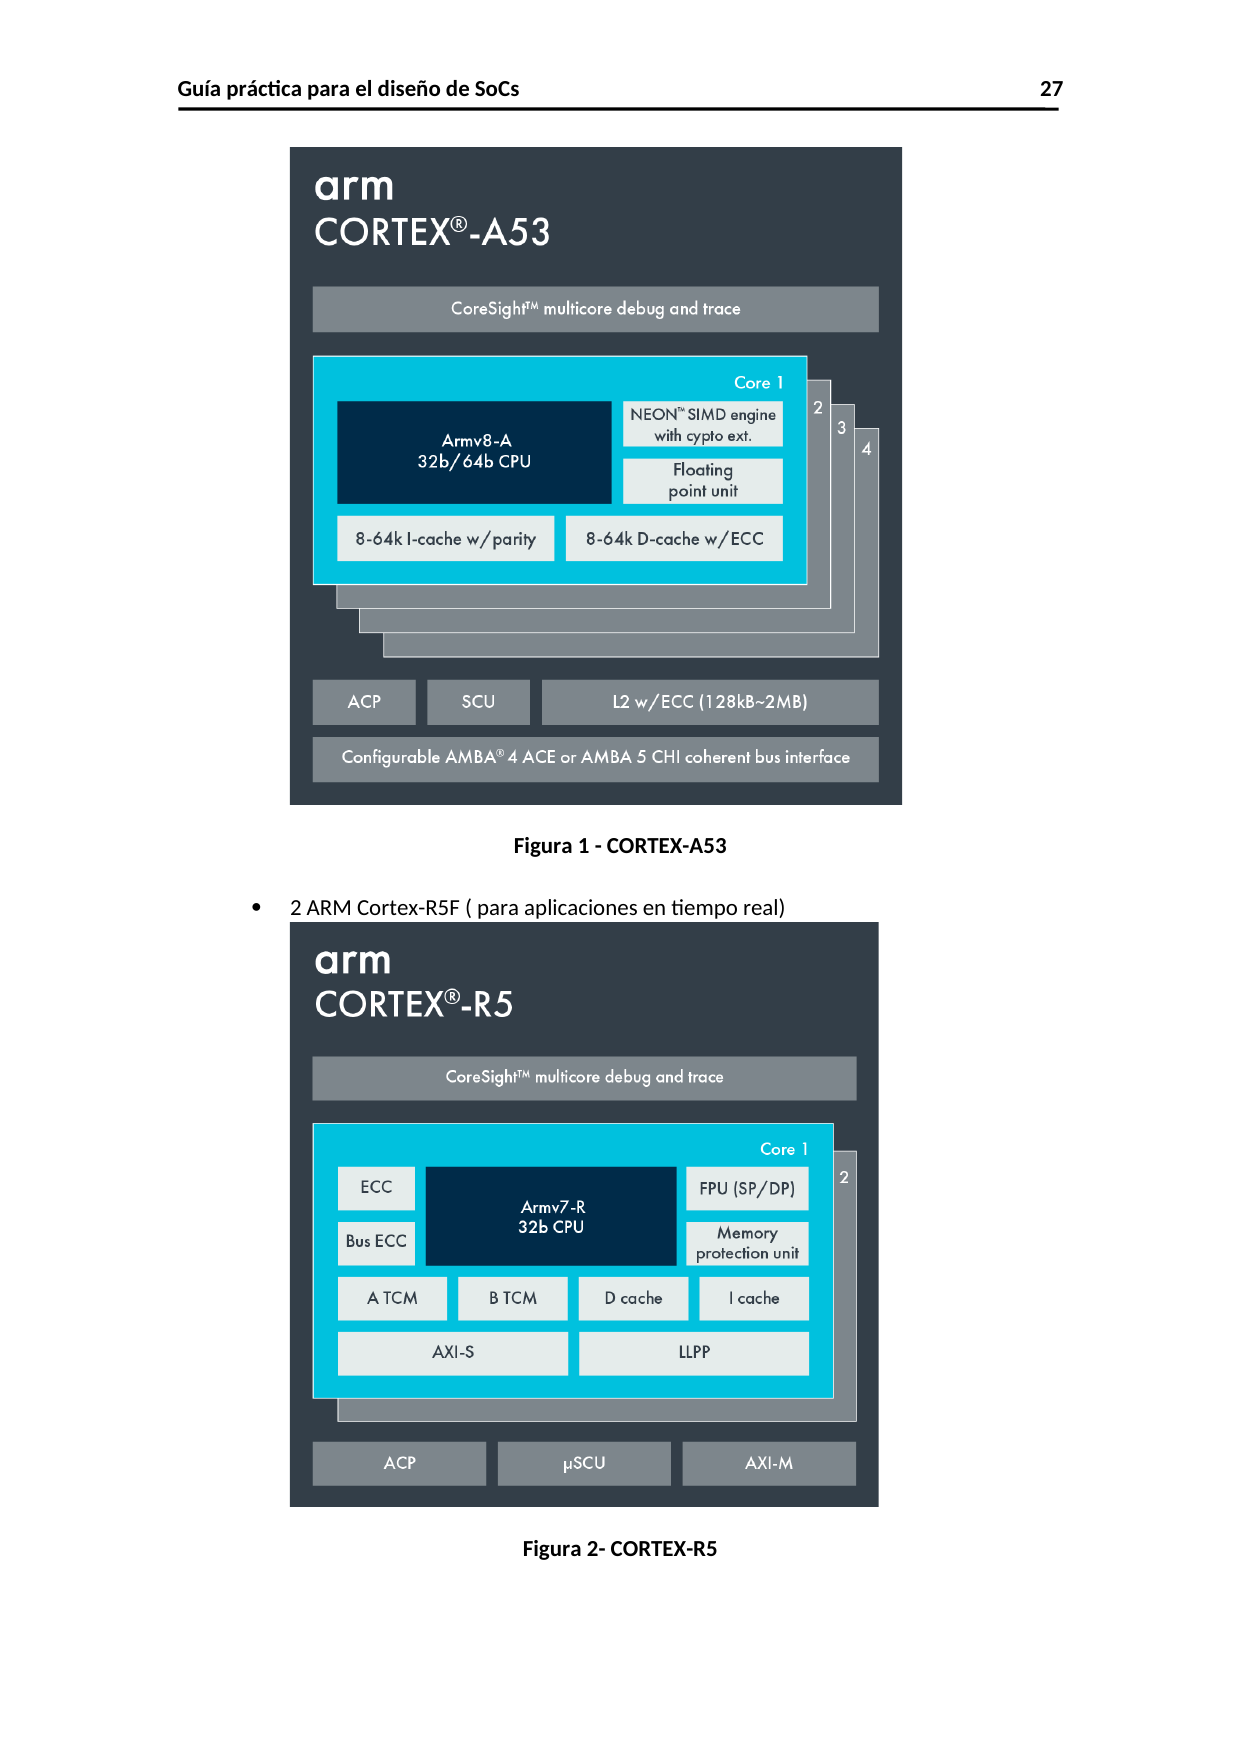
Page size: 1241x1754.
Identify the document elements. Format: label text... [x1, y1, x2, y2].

text Figura 2- CORTEX-R5 [177, 1534, 1063, 1562]
picture [289, 922, 879, 1507]
picture [289, 147, 903, 805]
text Figura 1 - CORTEX-A53 [177, 831, 1063, 859]
list 2 ARM Cortex-R5F ( para aplicaciones en tiempo real) [252, 893, 1063, 921]
